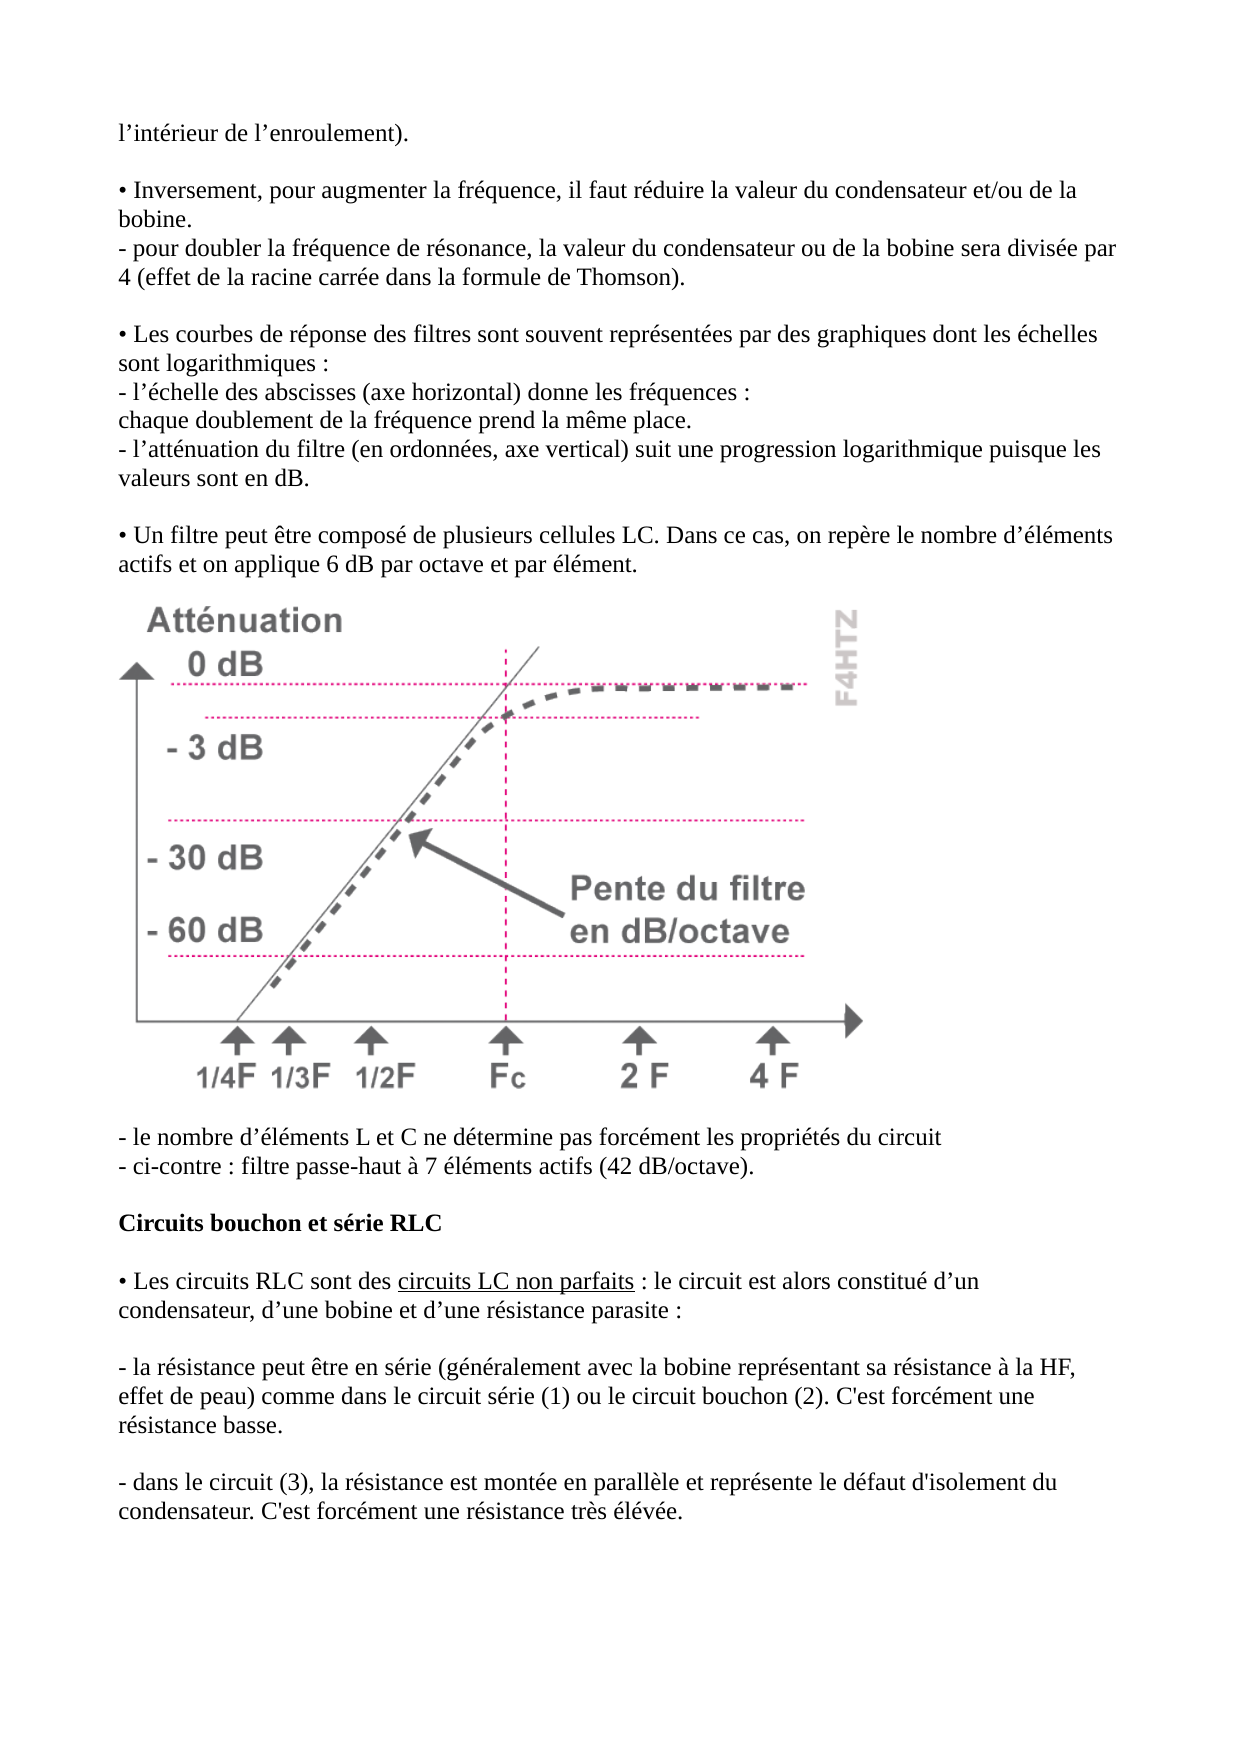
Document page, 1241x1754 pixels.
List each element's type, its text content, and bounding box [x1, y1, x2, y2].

text • Les courbes de réponse des filtres sont souvent représentées par des graphiques dont les échelles sont logarithmiques : [118, 319, 1122, 377]
text - dans le circuit (3), la résistance est montée en parallèle et représente le défaut d'isolement du condensateur. C'est forcément une résistance très élévée. [118, 1467, 1122, 1525]
text - ci-contre : filtre passe-haut à 7 éléments actifs (42 dB/octave). [118, 1151, 1122, 1180]
text - la résistance peut être en série (généralement avec la bobine représentant sa résistance à la HF, effet de peau) comme dans le circuit série (1) ou le circuit bouchon (2). C'est forcément une résistance basse. [118, 1352, 1122, 1438]
picture [118, 606, 864, 1089]
text - l’atténuation du filtre (en ordonnées, axe vertical) suit une progression logarithmique puisque les valeurs sont en dB. [118, 434, 1122, 492]
text l’intérieur de l’enroulement). [118, 118, 1122, 147]
text chaque doublement de la fréquence prend la même place. [118, 406, 1122, 434]
text • Les circuits RLC sont des circuits LC non parfaits : le circuit est alors constitué d’un condensateur, d’une bobine et d’une résistance parasite : [118, 1266, 1122, 1323]
text • Un filtre peut être composé de plusieurs cellules LC. Dans ce cas, on repère le nombre d’éléments actifs et on applique 6 dB par octave et par élément. [118, 521, 1122, 578]
text - l’échelle des abscisses (axe horizontal) donne les fréquences : [118, 377, 1122, 406]
text Circuits bouchon et série RLC [118, 1208, 1122, 1237]
text - pour doubler la fréquence de résonance, la valeur du condensateur ou de la bobine sera divisée par 4 (effet de la racine carrée dans la formule de Thomson). [118, 233, 1122, 291]
text - le nombre d’éléments L et C ne détermine pas forcément les propriétés du circuit [118, 1122, 1122, 1151]
text • Inversement, pour augmenter la fréquence, il faut réduire la valeur du condensateur et/ou de la bobine. [118, 176, 1122, 233]
